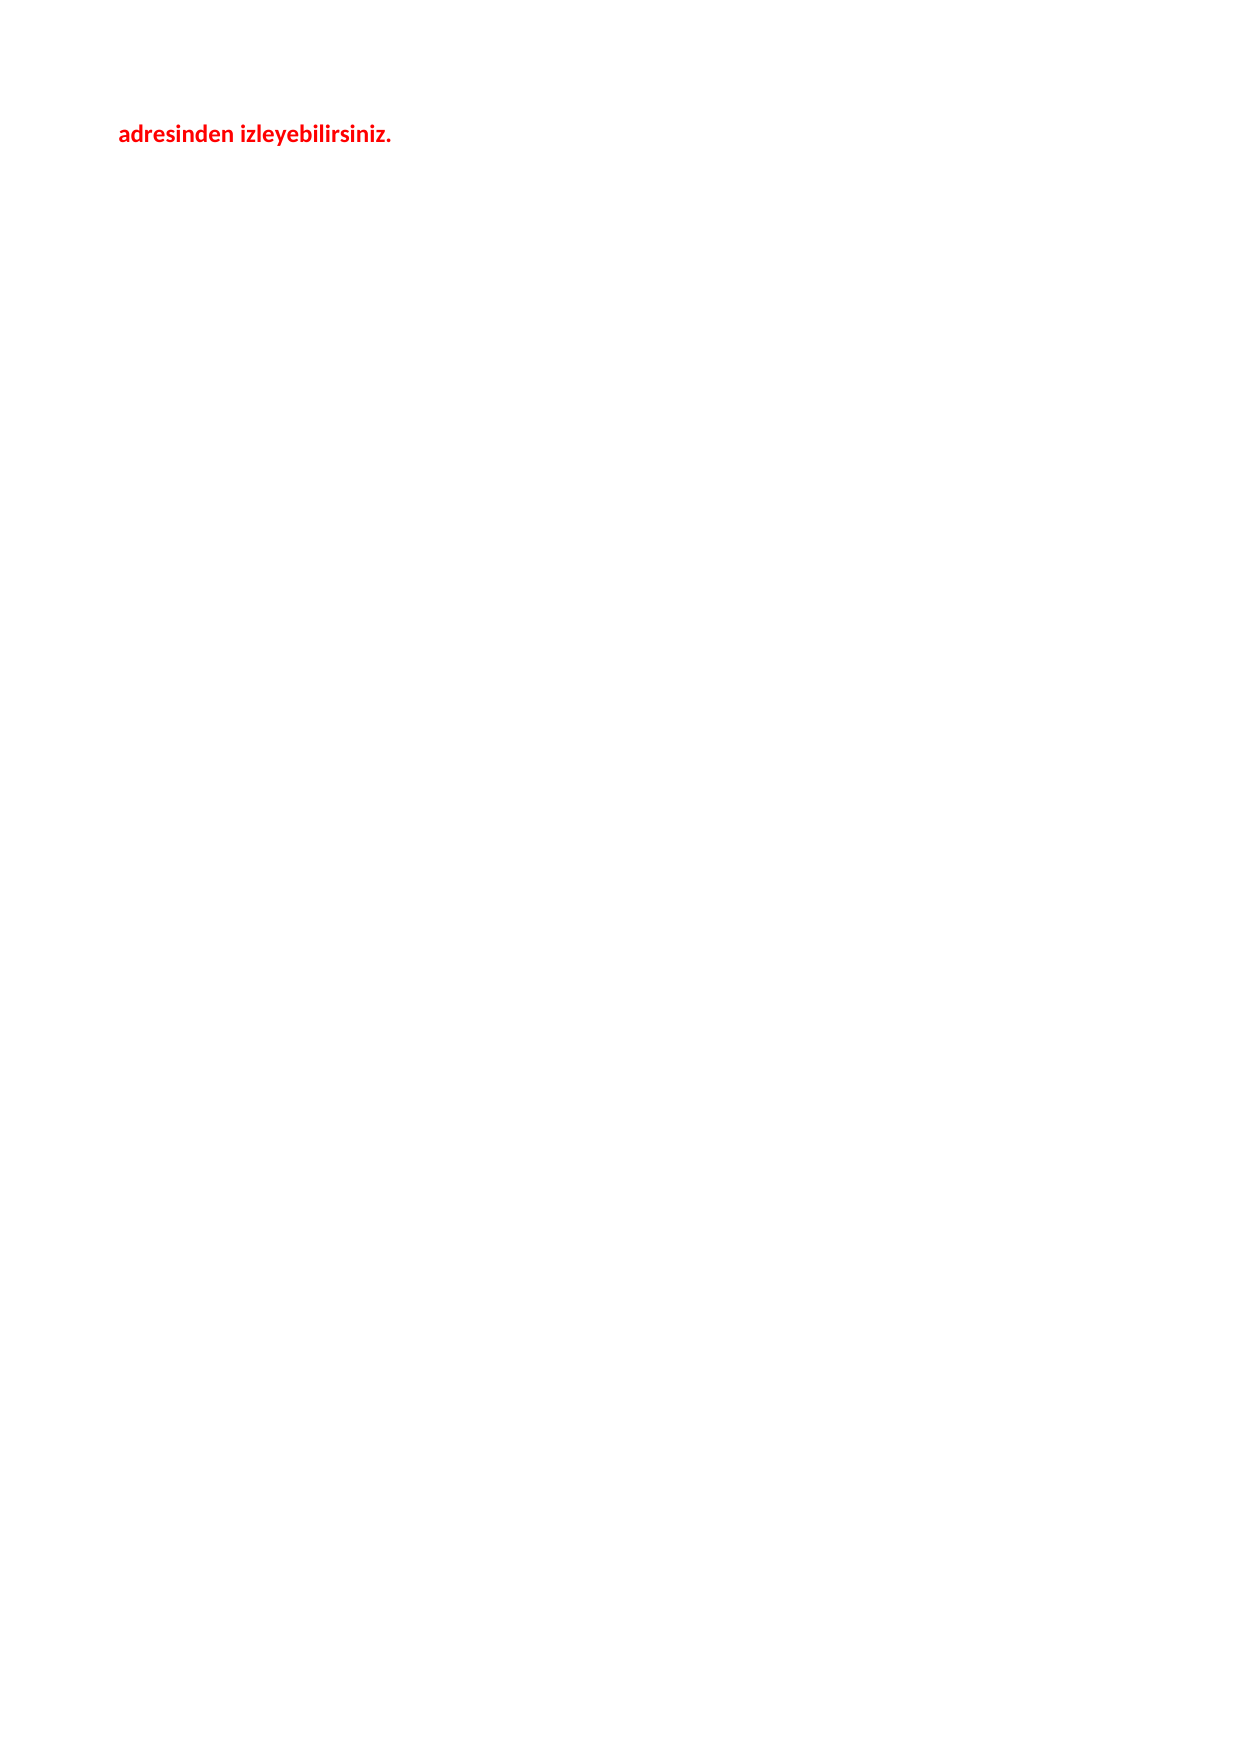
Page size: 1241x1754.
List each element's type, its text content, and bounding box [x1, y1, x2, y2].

text adresinden izleyebilirsiniz. [118, 118, 1122, 149]
